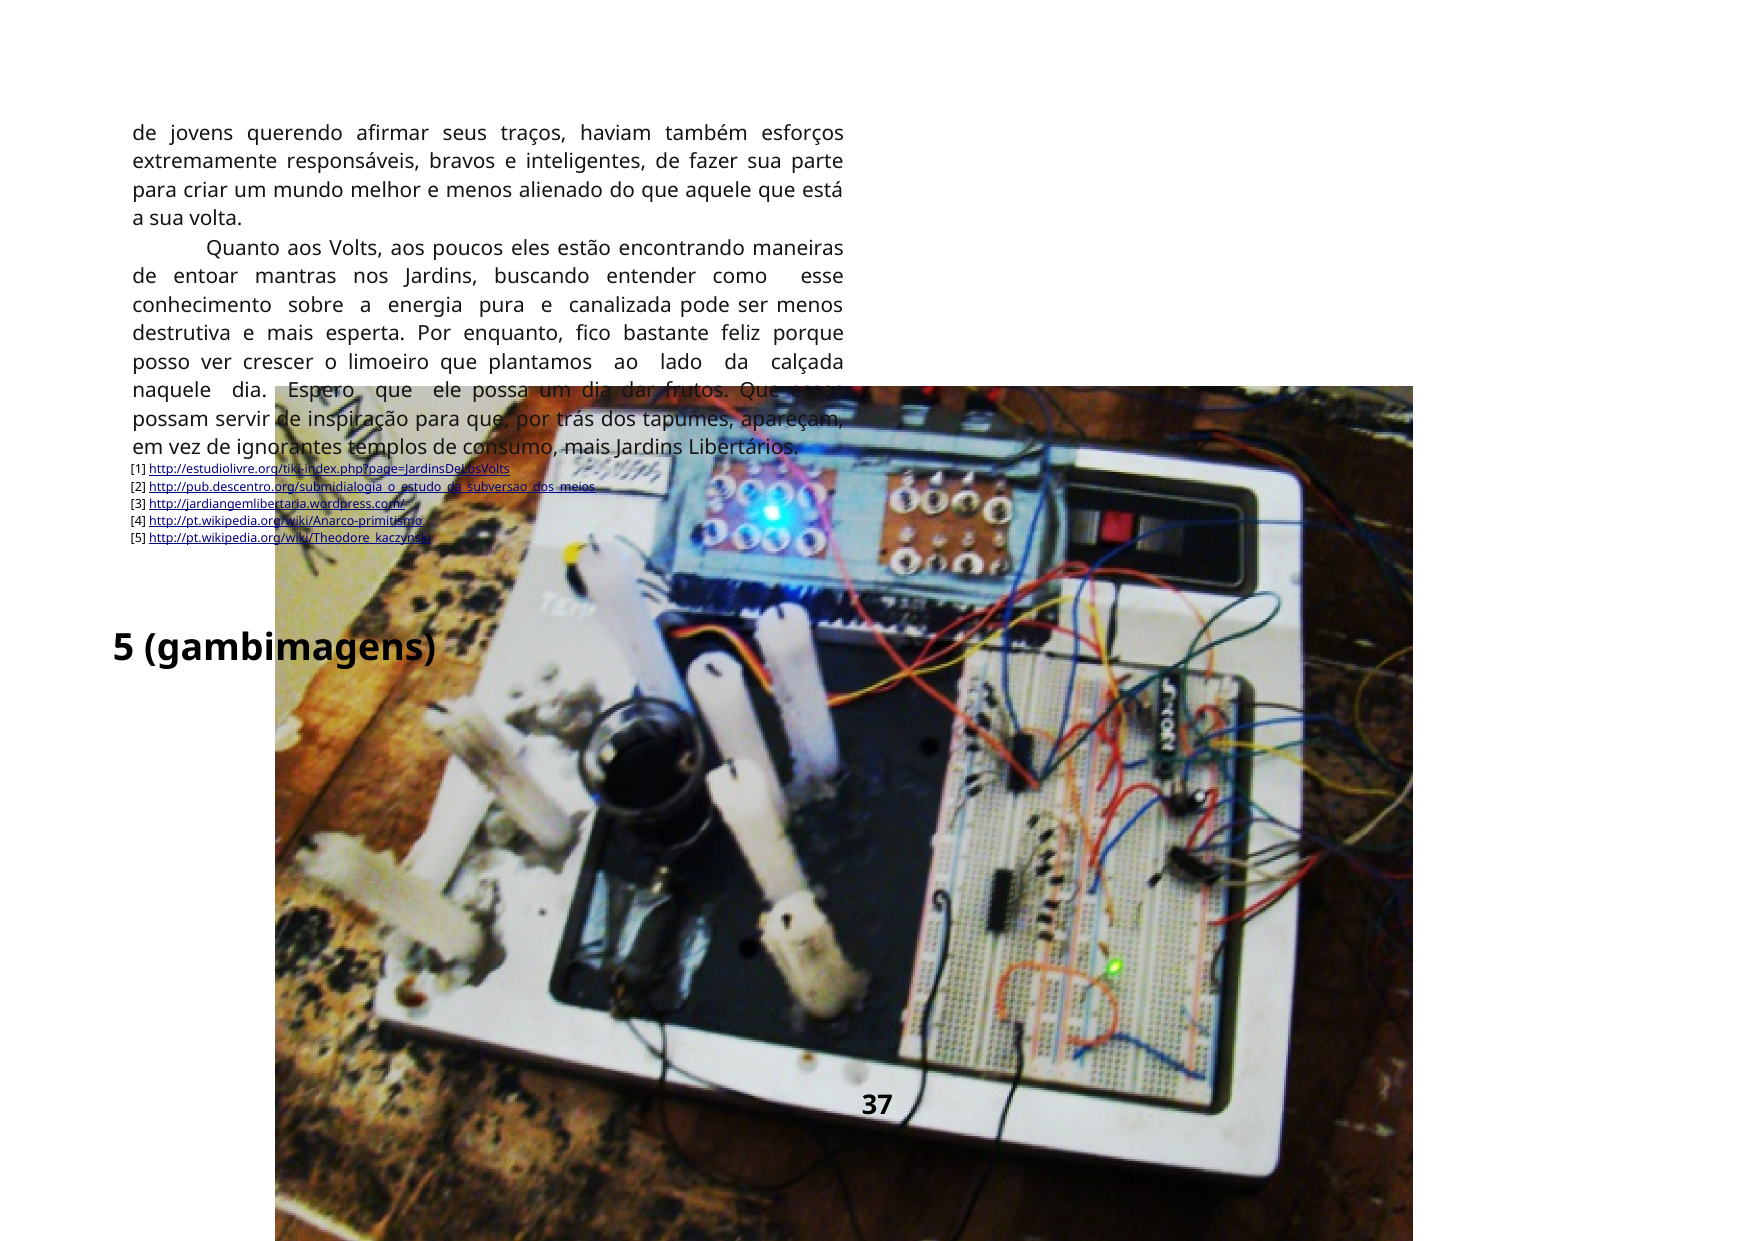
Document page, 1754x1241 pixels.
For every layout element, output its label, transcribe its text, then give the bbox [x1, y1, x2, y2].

picture [487, 387, 494, 396]
picture [391, 386, 396, 396]
picture [584, 386, 590, 396]
picture [624, 386, 630, 396]
picture [742, 386, 752, 396]
picture [759, 386, 764, 396]
picture [378, 386, 384, 396]
text Quanto aos Volts, aos poucos eles estão encontrando maneiras de entoar mantras nos Jardins, buscando entender como esse conhecimento sobre a energia pura e canalizada pode ser menos destrutiva e mais esperta. Por enquanto, fico bastante feliz porque posso ver crescer o limoeiro que plantamos ao lado da calçada naquele dia. Espero que ele possa um dia dar frutos. Que esses possam servir de inspiração para que, por trás dos tapumes, apareçam, em vez de ignorantes templos de consumo, mais Jardins Libertários. [132, 233, 845, 461]
picture [684, 386, 689, 396]
text [1] http://estudiolivre.org/tiki-index.php?page=JardinsDeLosVolts [130, 461, 275, 478]
text de jovens querendo afirmar seus traços, haviam também esforços extremamente responsáveis, bravos e inteligentes, de fazer sua parte para criar um mundo melhor e menos alienado do que aquele que está a sua volta. [132, 118, 845, 232]
text [4] http://pt.wikipedia.org/wiki/Anarco-primitismo [130, 512, 275, 529]
picture [704, 387, 711, 396]
picture [345, 387, 352, 396]
picture [543, 386, 548, 396]
text [5] http://pt.wikipedia.org/wiki/Theodore_kaczynski [130, 529, 275, 546]
picture [275, 386, 1413, 1241]
text [2] http://pub.descentro.org/submidialogia_o_estudo_da_subversao_dos_meios [130, 478, 275, 495]
text 5 (gambimagens) [113, 620, 275, 671]
text [3] http://jardiangemlibertaria.wordpress.com/ [130, 495, 275, 512]
